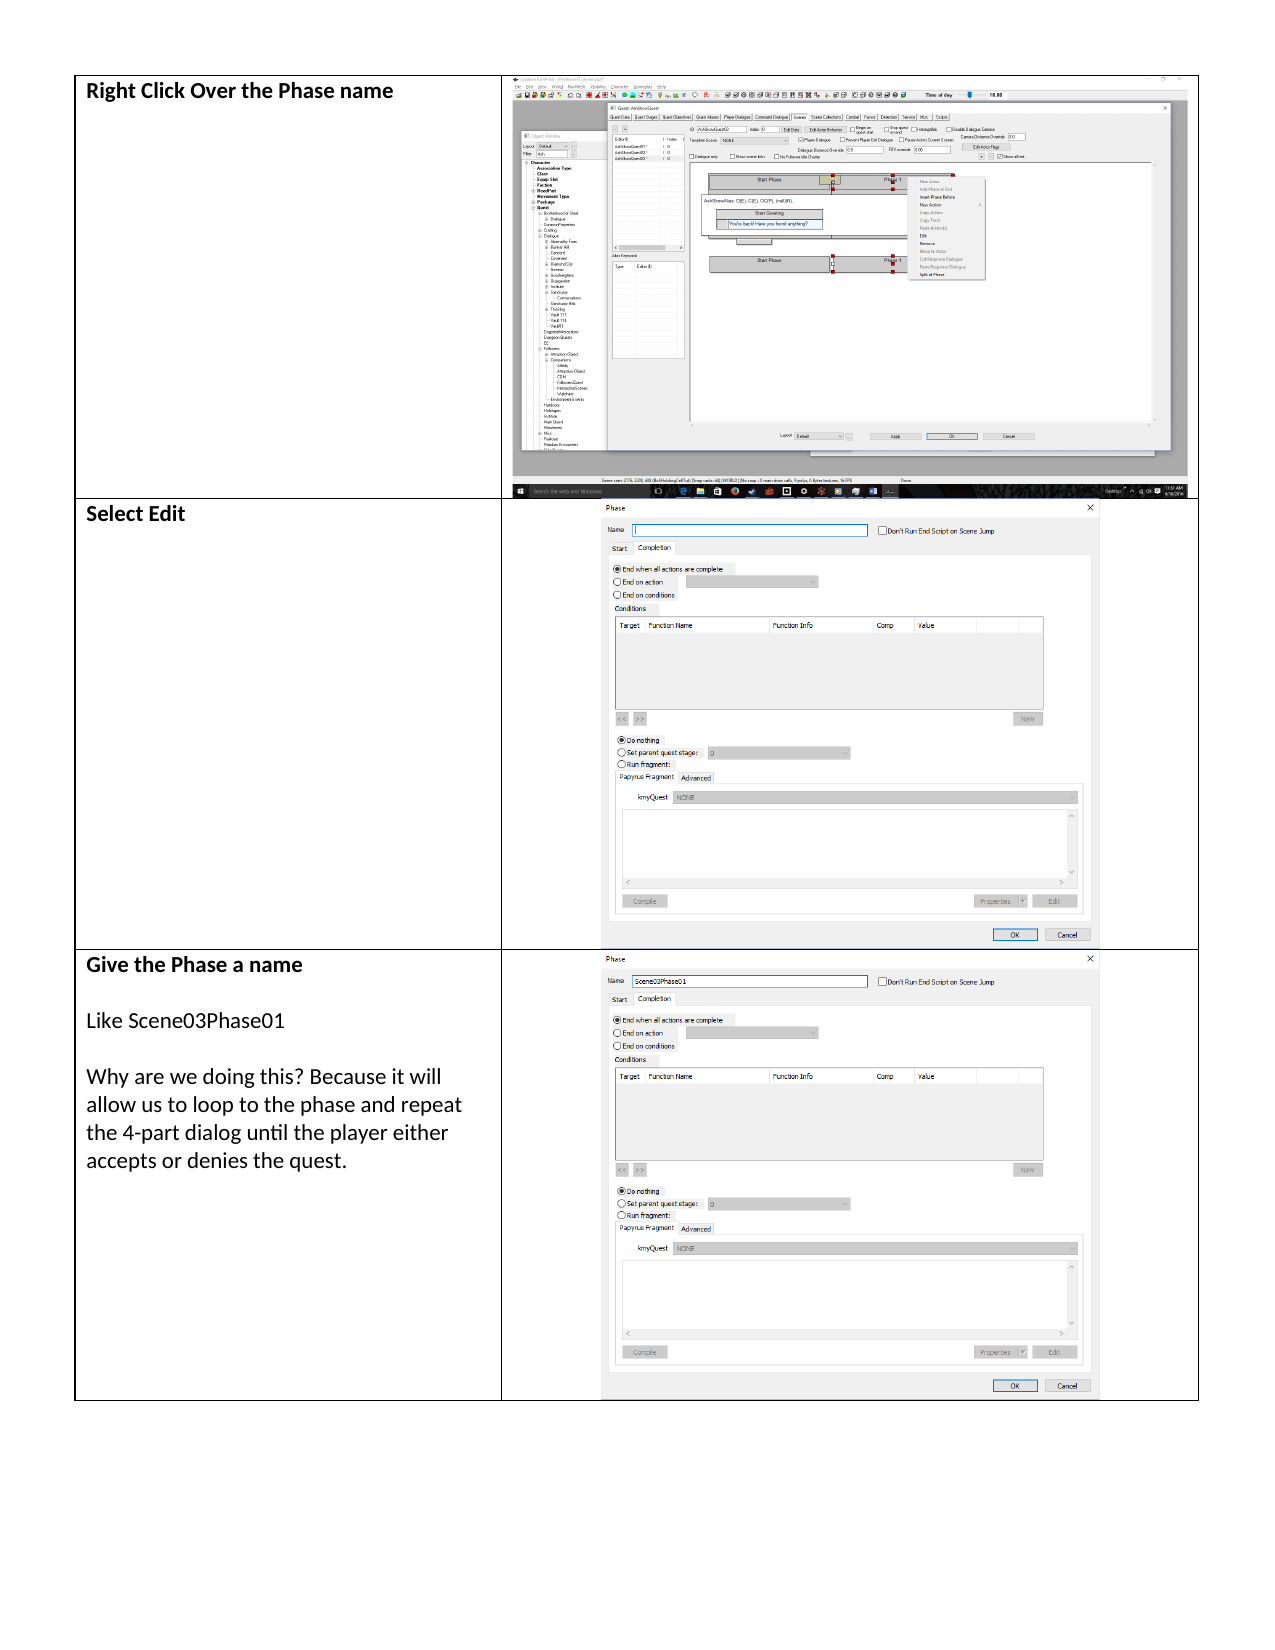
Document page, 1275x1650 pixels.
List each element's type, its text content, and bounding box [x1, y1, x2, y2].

table_cell [502, 76, 512, 498]
table_cell [1100, 950, 1198, 1400]
table_cell [1188, 76, 1198, 498]
table_cell [1100, 499, 1198, 949]
table_cell Right Click Over the Phase name [76, 76, 501, 498]
table_cell Give the Phase a name Like Scene03Phase01 Why are we doing this? Because it will allow us to loop to the phase and repeat the 4-part dialog until the player either accepts or denies the quest. [76, 950, 501, 1400]
table_cell Select Edit [76, 499, 501, 949]
table_cell [502, 950, 601, 1400]
table_cell [502, 499, 601, 949]
